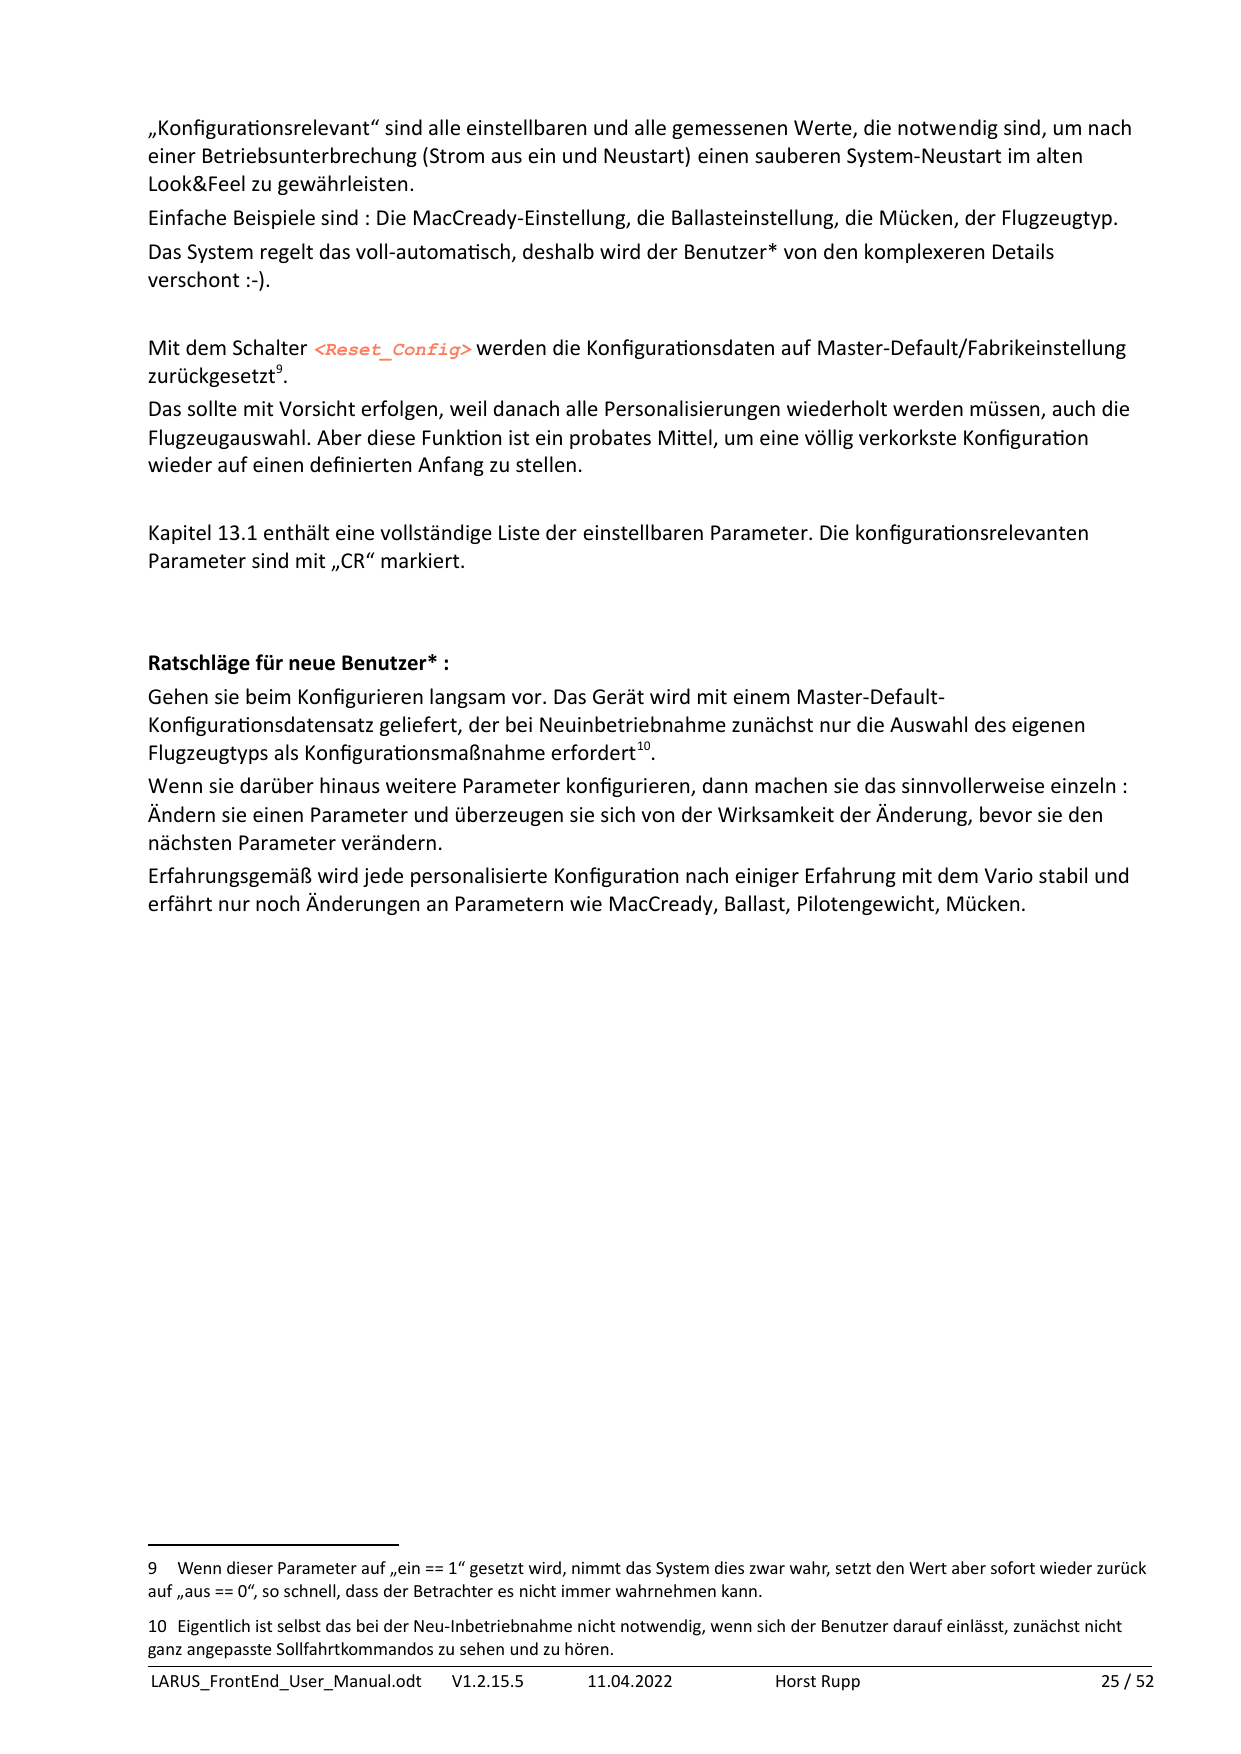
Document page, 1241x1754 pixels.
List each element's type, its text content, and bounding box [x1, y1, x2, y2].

text Das sollte mit Vorsicht erfolgen, weil danach alle Personalisierungen wiederholt werden müssen, auch die Flugzeugauswahl. Aber diese Funktion ist ein probates Mittel, um eine völlig verkorkste Konfiguration wieder auf einen definierten Anfang zu stellen. [148, 394, 1152, 479]
text Einfache Beispiele sind : Die MacCready-Einstellung, die Ballasteinstellung, die Mücken, der Flugzeugtyp. [148, 203, 1152, 231]
text Mit dem Schalter <Reset_Config> werden die Konfigurationsdaten auf Master-Default/Fabrikeinstellung zurückgesetzt. [148, 333, 1152, 389]
text Wenn dieser Parameter auf „ein == 1“ gesetzt wird, nimmt das System dies zwar wahr, setzt den Wert aber sofort wieder zurück auf „aus == 0“, so schnell, dass der Betrachter es nicht immer wahrnehmen kann. [148, 1557, 1152, 1602]
text Kapitel 13.1 enthält eine vollständige Liste der einstellbaren Parameter. Die konfigurationsrelevanten Parameter sind mit „CR“ markiert. [148, 518, 1152, 574]
text Erfahrungsgemäß wird jede personalisierte Konfiguration nach einiger Erfahrung mit dem Vario stabil und erfährt nur noch Änderungen an Parametern wie MacCready, Ballast, Pilotengewicht, Mücken. [148, 862, 1152, 918]
text Wenn sie darüber hinaus weitere Parameter konfigurieren, dann machen sie das sinnvollerweise einzeln : Ändern sie einen Parameter und überzeugen sie sich von der Wirksamkeit der Änderung, bevor sie den nächsten Parameter verändern. [148, 772, 1152, 856]
text Das System regelt das voll-automatisch, deshalb wird der Benutzer* von den komplexeren Details verschont :-). [148, 237, 1152, 293]
text „Konfigurationsrelevant“ sind alle einstellbaren und alle gemessenen Werte, die notwendig sind, um nach einer Betriebsunterbrechung (Strom aus ein und Neustart) einen sauberen System-Neustart im alten Look&Feel zu gewährleisten. [148, 113, 1152, 197]
text Eigentlich ist selbst das bei der Neu-Inbetriebnahme nicht notwendig, wenn sich der Benutzer darauf einlässt, zunächst nicht ganz angepasste Sollfahrtkommandos zu sehen und zu hören. [148, 1614, 1152, 1660]
text Gehen sie beim Konfigurieren langsam vor. Das Gerät wird mit einem Master-Default-Konfigurationsdatensatz geliefert, der bei Neuinbetriebnahme zunächst nur die Auswahl des eigenen Flugzeugtyps als Konfigurationsmaßnahme erfordert. [148, 682, 1152, 766]
text Ratschläge für neue Benutzer* : [148, 648, 1152, 676]
